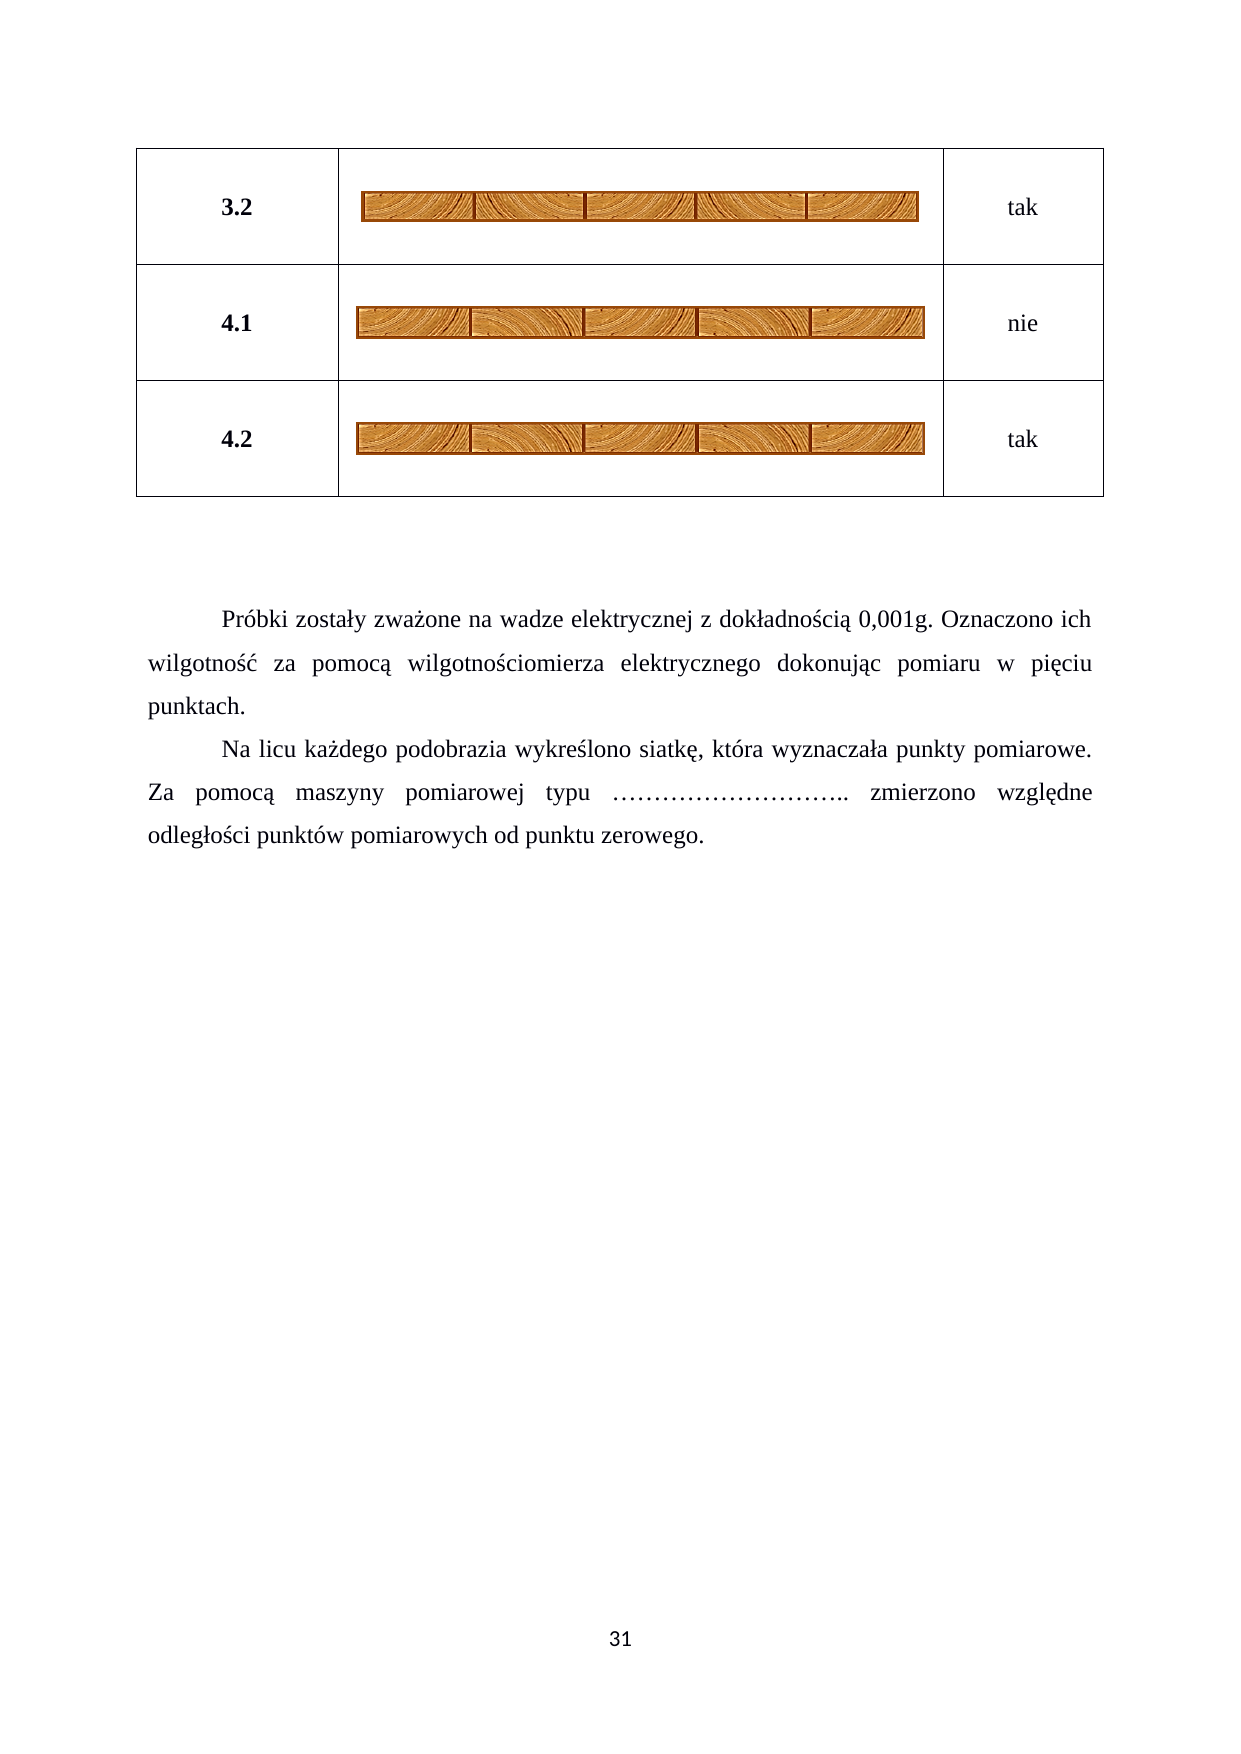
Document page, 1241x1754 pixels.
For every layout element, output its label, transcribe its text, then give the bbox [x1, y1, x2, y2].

table_cell [339, 149, 943, 264]
picture [358, 308, 923, 337]
table_cell 4.2 [137, 381, 338, 496]
table_cell 4.1 [137, 265, 338, 380]
table_cell 3.2 [137, 149, 338, 264]
text Na licu każdego podobrazia wykreślono siatkę, która wyznaczała punkty pomiarowe. Za pomocą maszyny pomiarowej typu ……………………….. zmierzono względne odległości punktów pomiarowych od punktu zerowego. [148, 734, 1093, 849]
text Próbki zostały zważone na wadze elektrycznej z dokładnością 0,001g. Oznaczono ich wilgotność za pomocą wilgotnościomierza elektrycznego dokonując pomiaru w pięciu punktach. [148, 604, 1093, 719]
picture [364, 193, 917, 219]
table_cell nie [944, 265, 1103, 380]
table_cell tak [944, 149, 1103, 264]
table_cell [339, 265, 943, 380]
picture [358, 424, 923, 453]
table_cell [339, 381, 943, 496]
table_cell tak [944, 381, 1103, 496]
